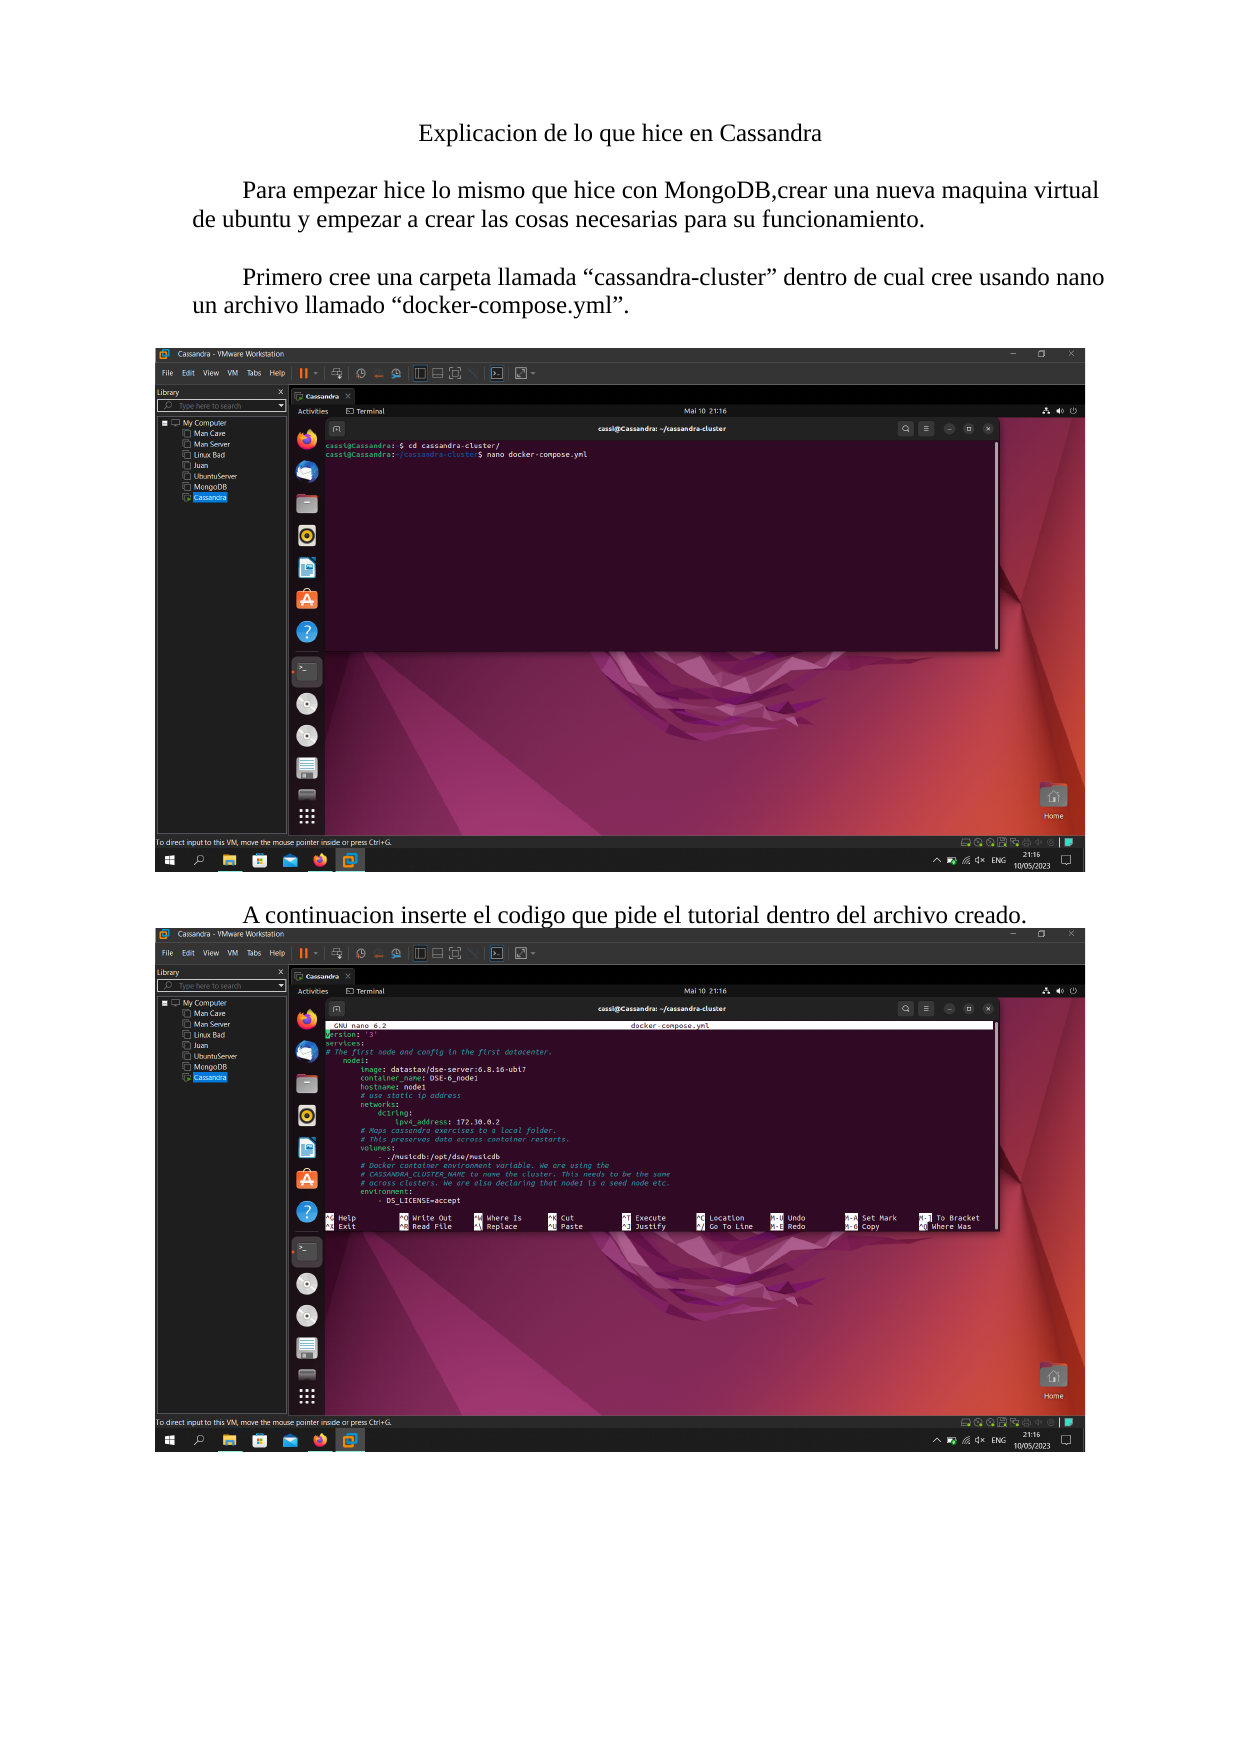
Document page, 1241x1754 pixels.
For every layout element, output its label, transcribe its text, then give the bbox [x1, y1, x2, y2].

text A continuacion inserte el codigo que pide el tutorial dentro del archivo creado. [192, 900, 1122, 929]
picture [155, 348, 1086, 872]
text Para empezar hice lo mismo que hice con MongoDB,crear una nueva maquina virtual de ubuntu y empezar a crear las cosas necesarias para su funcionamiento. [192, 176, 1122, 233]
text Explicacion de lo que hice en Cassandra [118, 118, 1122, 147]
text Primero cree una carpeta llamada “cassandra-cluster” dentro de cual cree usando nano un archivo llamado “docker-compose.yml”. [192, 262, 1122, 319]
picture [155, 928, 1086, 1452]
